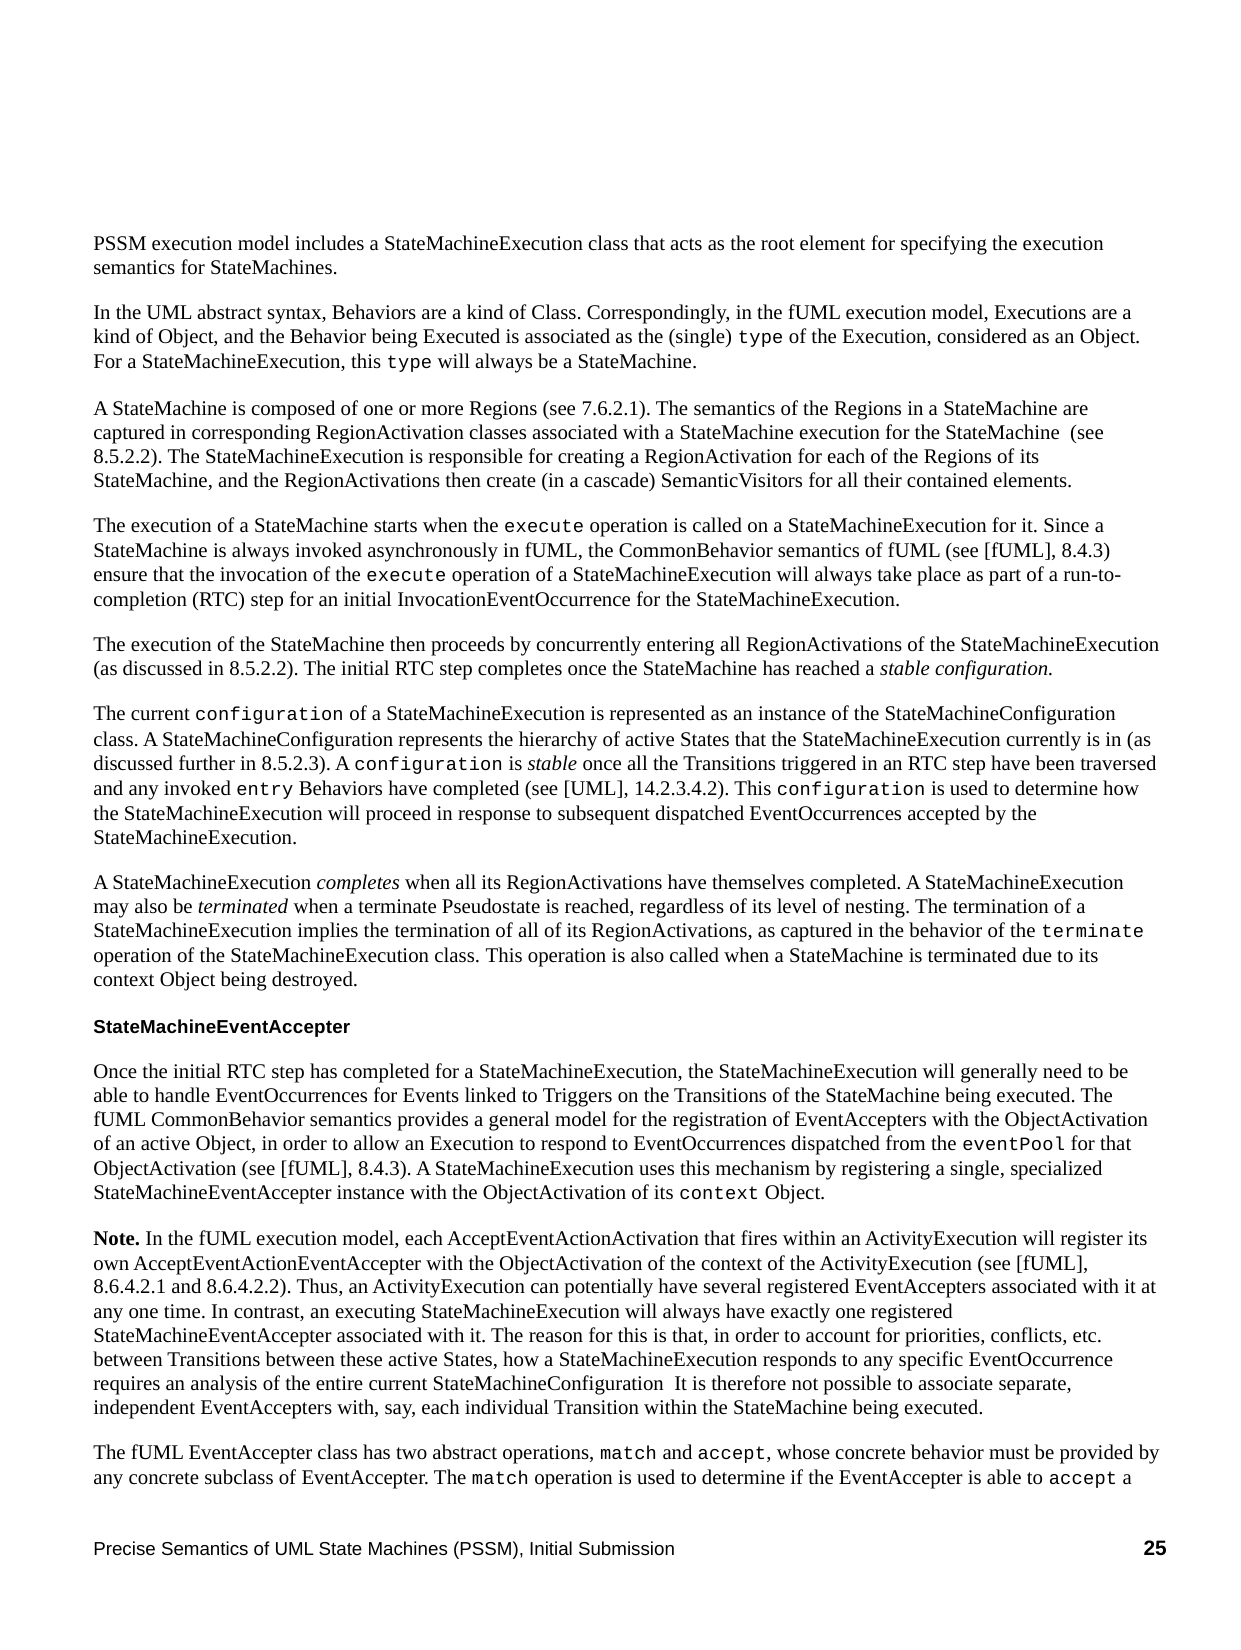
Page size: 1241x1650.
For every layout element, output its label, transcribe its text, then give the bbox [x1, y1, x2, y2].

subtitle StateMachineEventAccepter [93, 1016, 1164, 1038]
text The execution of a StateMachine starts when the execute operation is called on a StateMachineExecution for it. Since a StateMachine is always invoked asynchronously in fUML, the CommonBehavior semantics of fUML (see [fUML], 8.4.3) ensure that the invocation of the execute operation of a StateMachineExecution will always take place as part of a run-to-completion (RTC) step for an initial InvocationEventOccurrence for the StateMachineExecution. [93, 513, 1164, 611]
text PSSM execution model includes a StateMachineExecution class that acts as the root element for specifying the execution semantics for StateMachines. [93, 231, 1164, 279]
text Note. In the fUML execution model, each AcceptEventActionActivation that fires within an ActivityExecution will register its own AcceptEventActionEventAccepter with the ObjectActivation of the context of the ActivityExecution (see [fUML], 8.6.4.2.1 and 8.6.4.2.2). Thus, an ActivityExecution can potentially have several registered EventAccepters associated with it at any one time. In contrast, an executing StateMachineExecution will always have exactly one registered StateMachineEventAccepter associated with it. The reason for this is that, in order to account for priorities, conflicts, etc. between Transitions between these active States, how a StateMachineExecution responds to any specific EventOccurrence requires an analysis of the entire current StateMachineConfiguration It is therefore not possible to associate separate, independent EventAccepters with, say, each individual Transition within the StateMachine being executed. [93, 1226, 1164, 1419]
text The fUML EventAccepter class has two abstract operations, match and accept, whose concrete behavior must be provided by any concrete subclass of EventAccepter. The match operation is used to determine if the EventAccepter is able to accept a [93, 1440, 1164, 1490]
text The current configuration of a StateMachineExecution is represented as an instance of the StateMachineConfiguration class. A StateMachineConfiguration represents the hierarchy of active States that the StateMachineExecution currently is in (as discussed further in 8.5.2.3). A configuration is stable once all the Transitions triggered in an RTC step have been traversed and any invoked entry Behaviors have completed (see [UML], 14.2.3.4.2). This configuration is used to determine how the StateMachineExecution will proceed in response to subsequent dispatched EventOccurrences accepted by the StateMachineExecution. [93, 701, 1164, 849]
text In the UML abstract syntax, Behaviors are a kind of Class. Correspondingly, in the fUML execution model, Executions are a kind of Object, and the Behavior being Executed is associated as the (single) type of the Execution, considered as an Object. For a StateMachineExecution, this type will always be a StateMachine. [93, 300, 1164, 374]
text The execution of the StateMachine then proceeds by concurrently entering all RegionActivations of the StateMachineExecution (as discussed in 8.5.2.2). The initial RTC step completes once the StateMachine has reached a stable configuration. [93, 632, 1164, 680]
text A StateMachine is composed of one or more Regions (see 7.6.2.1). The semantics of the Regions in a StateMachine are captured in corresponding RegionActivation classes associated with a StateMachine execution for the StateMachine (see 8.5.2.2). The StateMachineExecution is responsible for creating a RegionActivation for each of the Regions of its StateMachine, and the RegionActivations then create (in a cascade) SemanticVisitors for all their contained elements. [93, 396, 1164, 492]
text Once the initial RTC step has completed for a StateMachineExecution, the StateMachineExecution will generally need to be able to handle EventOccurrences for Events linked to Triggers on the Transitions of the StateMachine being executed. The fUML CommonBehavior semantics provides a general model for the registration of EventAccepters with the ObjectActivation of an active Object, in order to allow an Execution to respond to EventOccurrences dispatched from the eventPool for that ObjectActivation (see [fUML], 8.4.3). A StateMachineExecution uses this mechanism by registering a single, specialized StateMachineEventAccepter instance with the ObjectActivation of its context Object. [93, 1059, 1164, 1205]
text A StateMachineExecution completes when all its RegionActivations have themselves completed. A StateMachineExecution may also be terminated when a terminate Pseudostate is reached, regardless of its level of nesting. The termination of a StateMachineExecution implies the termination of all of its RegionActivations, as captured in the behavior of the terminate operation of the StateMachineExecution class. This operation is also called when a StateMachine is terminated due to its context Object being destroyed. [93, 870, 1164, 991]
